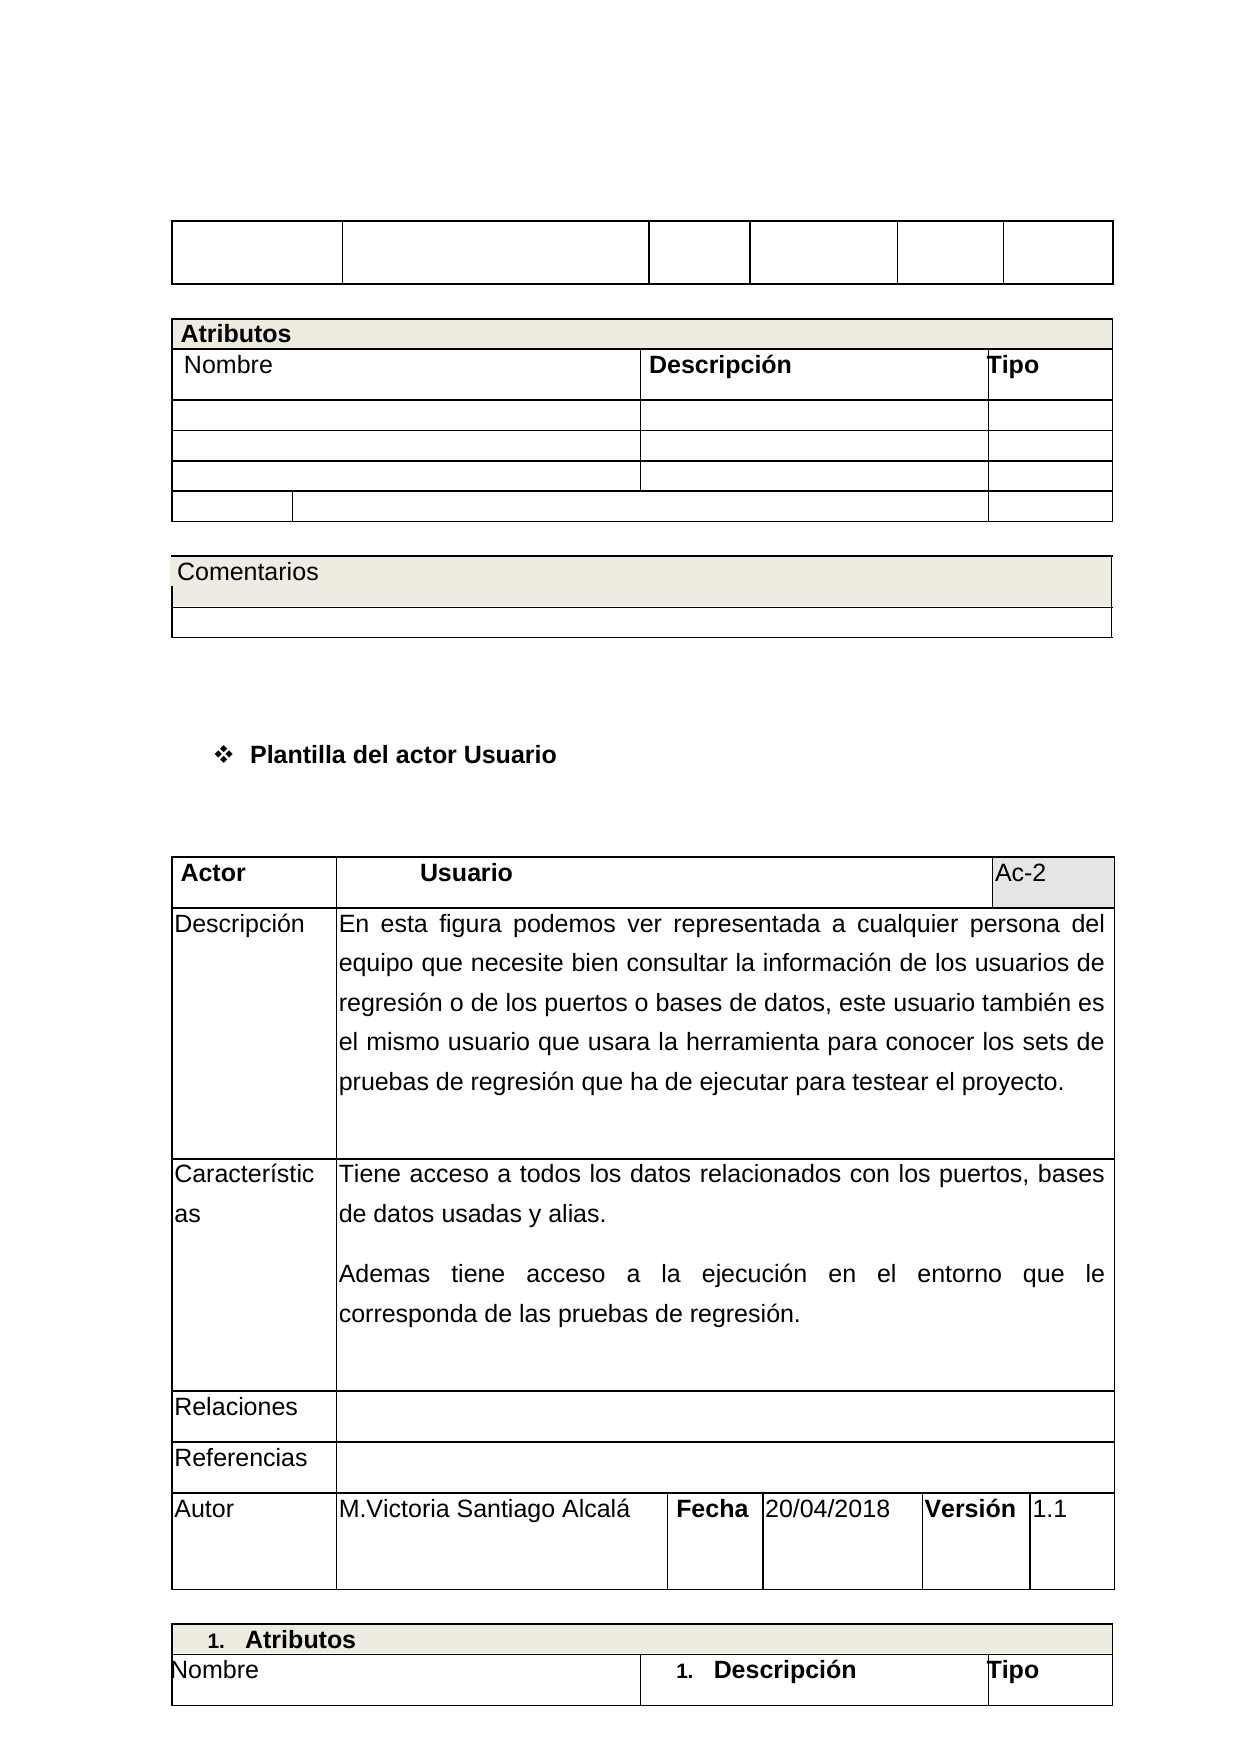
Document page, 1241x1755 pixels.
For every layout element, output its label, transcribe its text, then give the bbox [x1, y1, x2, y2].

table_cell [173, 401, 640, 430]
table_cell [989, 401, 1112, 430]
table_cell Nombre [173, 350, 640, 399]
table_cell Descripción [641, 350, 988, 399]
table_cell Versión [923, 1494, 1029, 1589]
table_header Atributos [173, 320, 1112, 348]
table_cell [641, 431, 988, 460]
subtitle Plantilla del actor Usuario [212, 740, 1065, 769]
table_cell [989, 431, 1112, 460]
table_cell [641, 401, 988, 430]
table_cell Descripción [641, 1655, 988, 1705]
table_header Comentarios [173, 557, 1111, 606]
table_header Atributos [173, 1625, 1112, 1653]
table_cell [173, 222, 342, 283]
table_cell M.Victoria Santiago Alcalá [337, 1494, 667, 1589]
table_header Usuario [337, 858, 992, 907]
table_cell Tipo [989, 1655, 1112, 1705]
table_cell Descripción [173, 909, 336, 1158]
table_cell Fecha [668, 1494, 762, 1589]
table_cell Tipo [989, 350, 1112, 399]
table_header Actor [173, 858, 336, 907]
table_cell Nombre [173, 1655, 640, 1705]
table_cell [650, 222, 749, 283]
table_cell [293, 492, 988, 521]
table_cell Referencias [173, 1443, 336, 1492]
table_cell [173, 608, 1111, 637]
table_header Ac-2 [993, 858, 1114, 907]
table_cell [989, 492, 1112, 521]
table_cell Características [173, 1160, 336, 1390]
table_cell [751, 222, 897, 283]
table_cell [1004, 222, 1112, 283]
table_cell [989, 462, 1112, 490]
table_cell [641, 462, 988, 490]
table_cell 1.1 [1031, 1494, 1114, 1589]
table_cell Tiene acceso a todos los datos relacionados con los puertos, bases de datos usadas y alias. Ademas tiene acceso a la ejecución en el entorno que le corresponda de las pruebas de regresión. [337, 1160, 1114, 1390]
table_cell [337, 1392, 1114, 1441]
table_cell [173, 431, 640, 460]
table_cell Autor [173, 1494, 336, 1589]
table_cell Relaciones [173, 1392, 336, 1441]
table_cell [173, 462, 640, 490]
table_cell 20/04/2018 [764, 1494, 922, 1589]
table_cell En esta figura podemos ver representada a cualquier persona del equipo que necesite bien consultar la información de los usuarios de regresión o de los puertos o bases de datos, este usuario también es el mismo usuario que usara la herramienta para conocer los sets de pruebas de regresión que ha de ejecutar para testear el proyecto. [337, 909, 1114, 1158]
table_cell [173, 492, 292, 521]
table_cell [337, 1443, 1114, 1492]
table_cell [898, 222, 1003, 283]
table_cell [343, 222, 648, 283]
